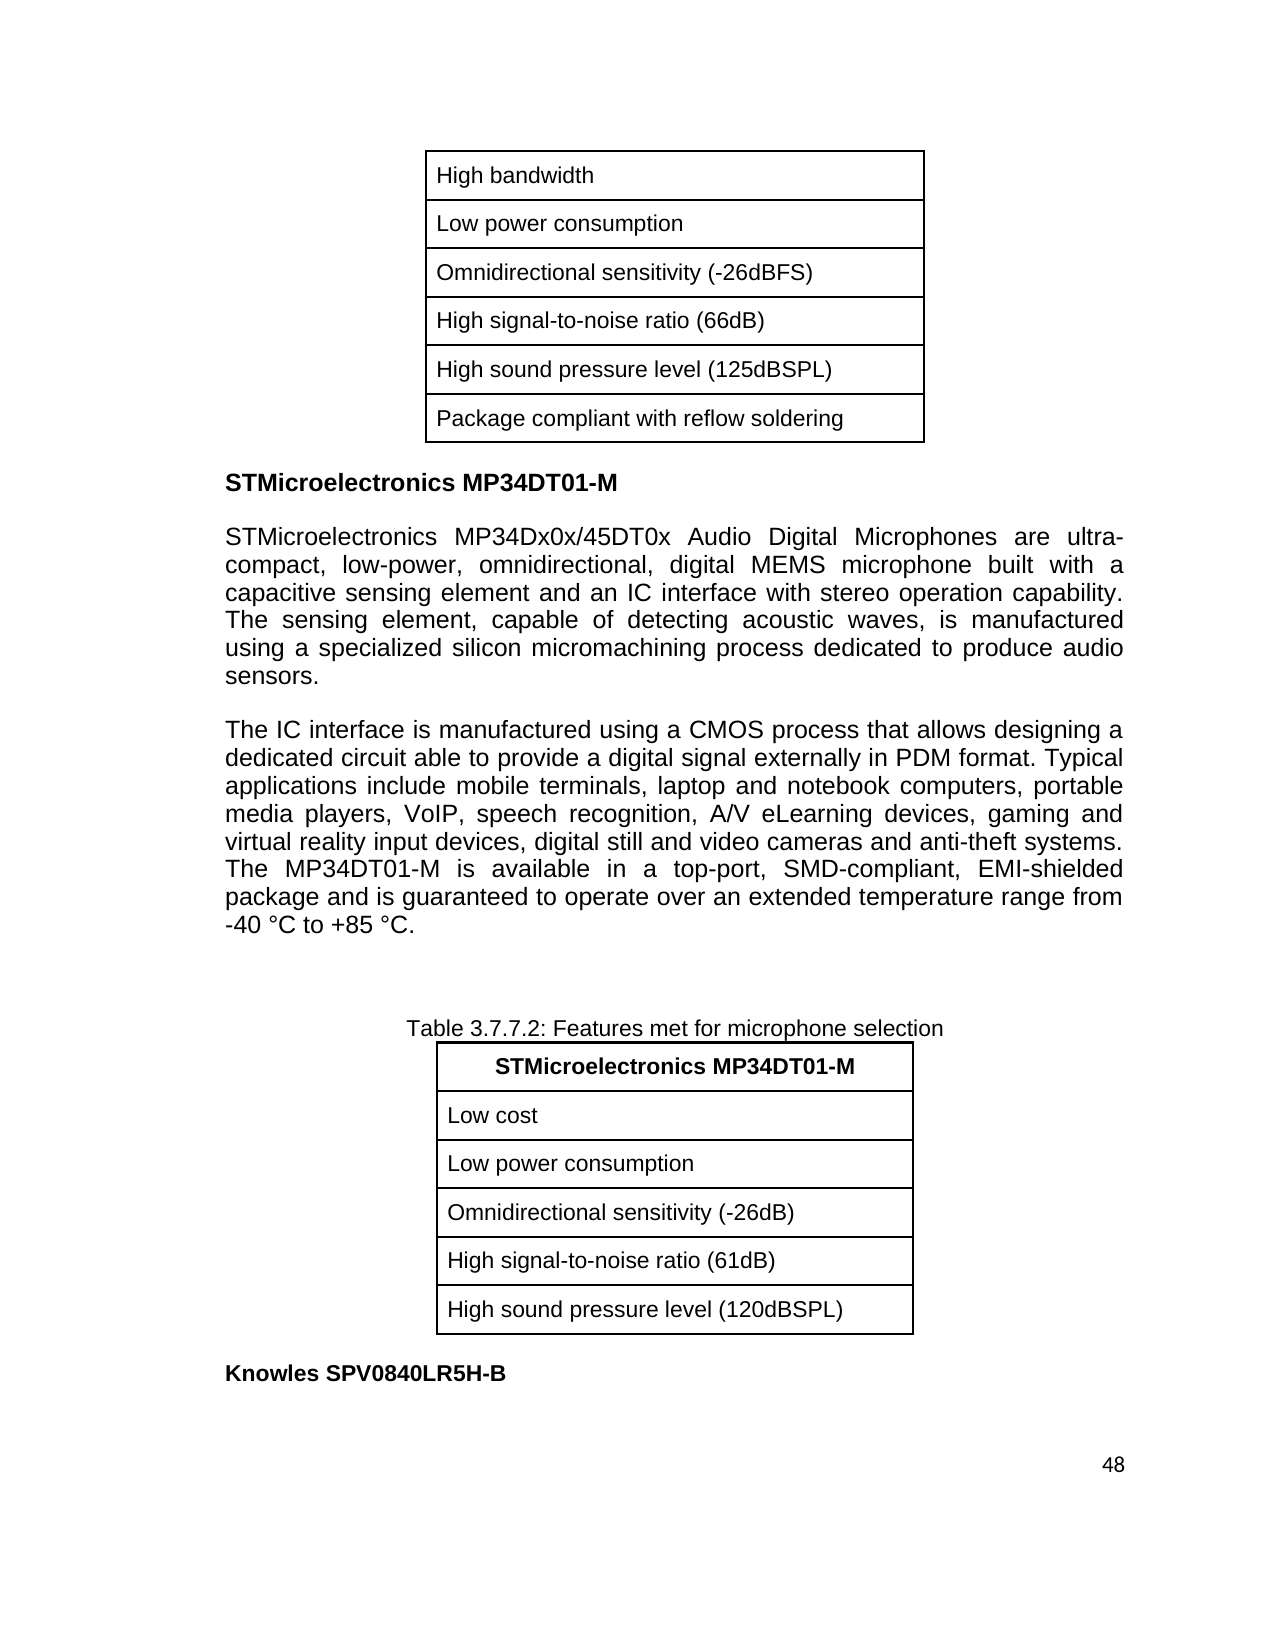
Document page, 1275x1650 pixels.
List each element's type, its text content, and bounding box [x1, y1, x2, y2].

table_header STMicroelectronics MP34DT01-M [438, 1044, 912, 1090]
text Table 3.7.7.2: Features met for microphone selection [225, 1016, 1125, 1041]
table_cell Low cost [438, 1092, 912, 1138]
text STMicroelectronics MP34DT01-M [225, 469, 1125, 497]
text Knowles SPV0840LR5H-B [225, 1360, 1125, 1386]
table_cell High sound pressure level (125dBSPL) [427, 346, 923, 393]
table_cell High signal-to-noise ratio (61dB) [438, 1238, 912, 1284]
text The IC interface is manufactured using a CMOS process that allows designing a dedicated circuit able to provide a digital signal externally in PDM format. Typical applications include mobile terminals, laptop and notebook computers, portable media players, VoIP, speech recognition, A/V eLearning devices, gaming and virtual reality input devices, digital still and video cameras and anti-theft systems. The MP34DT01-M is available in a top-port, SMD-compliant, EMI-shielded package and is guaranteed to operate over an extended temperature range from -40 °C to +85 °C. [225, 716, 1125, 939]
table_cell Package compliant with reflow soldering [427, 395, 923, 441]
table_cell Omnidirectional sensitivity (-26dBFS) [427, 249, 923, 296]
table_cell Omnidirectional sensitivity (-26dB) [438, 1189, 912, 1236]
table_cell Low power consumption [438, 1141, 912, 1187]
table_cell Low power consumption [427, 201, 923, 247]
table_cell High sound pressure level (120dBSPL) [438, 1286, 912, 1333]
table_cell High bandwidth [427, 152, 923, 198]
table_cell High signal-to-noise ratio (66dB) [427, 298, 923, 344]
text STMicroelectronics MP34Dx0x/45DT0x Audio Digital Microphones are ultra-compact, low-power, omnidirectional, digital MEMS microphone built with a capacitive sensing element and an IC interface with stereo operation capability. The sensing element, capable of detecting acoustic waves, is manufactured using a specialized silicon micromachining process dedicated to produce audio sensors. [225, 522, 1125, 690]
